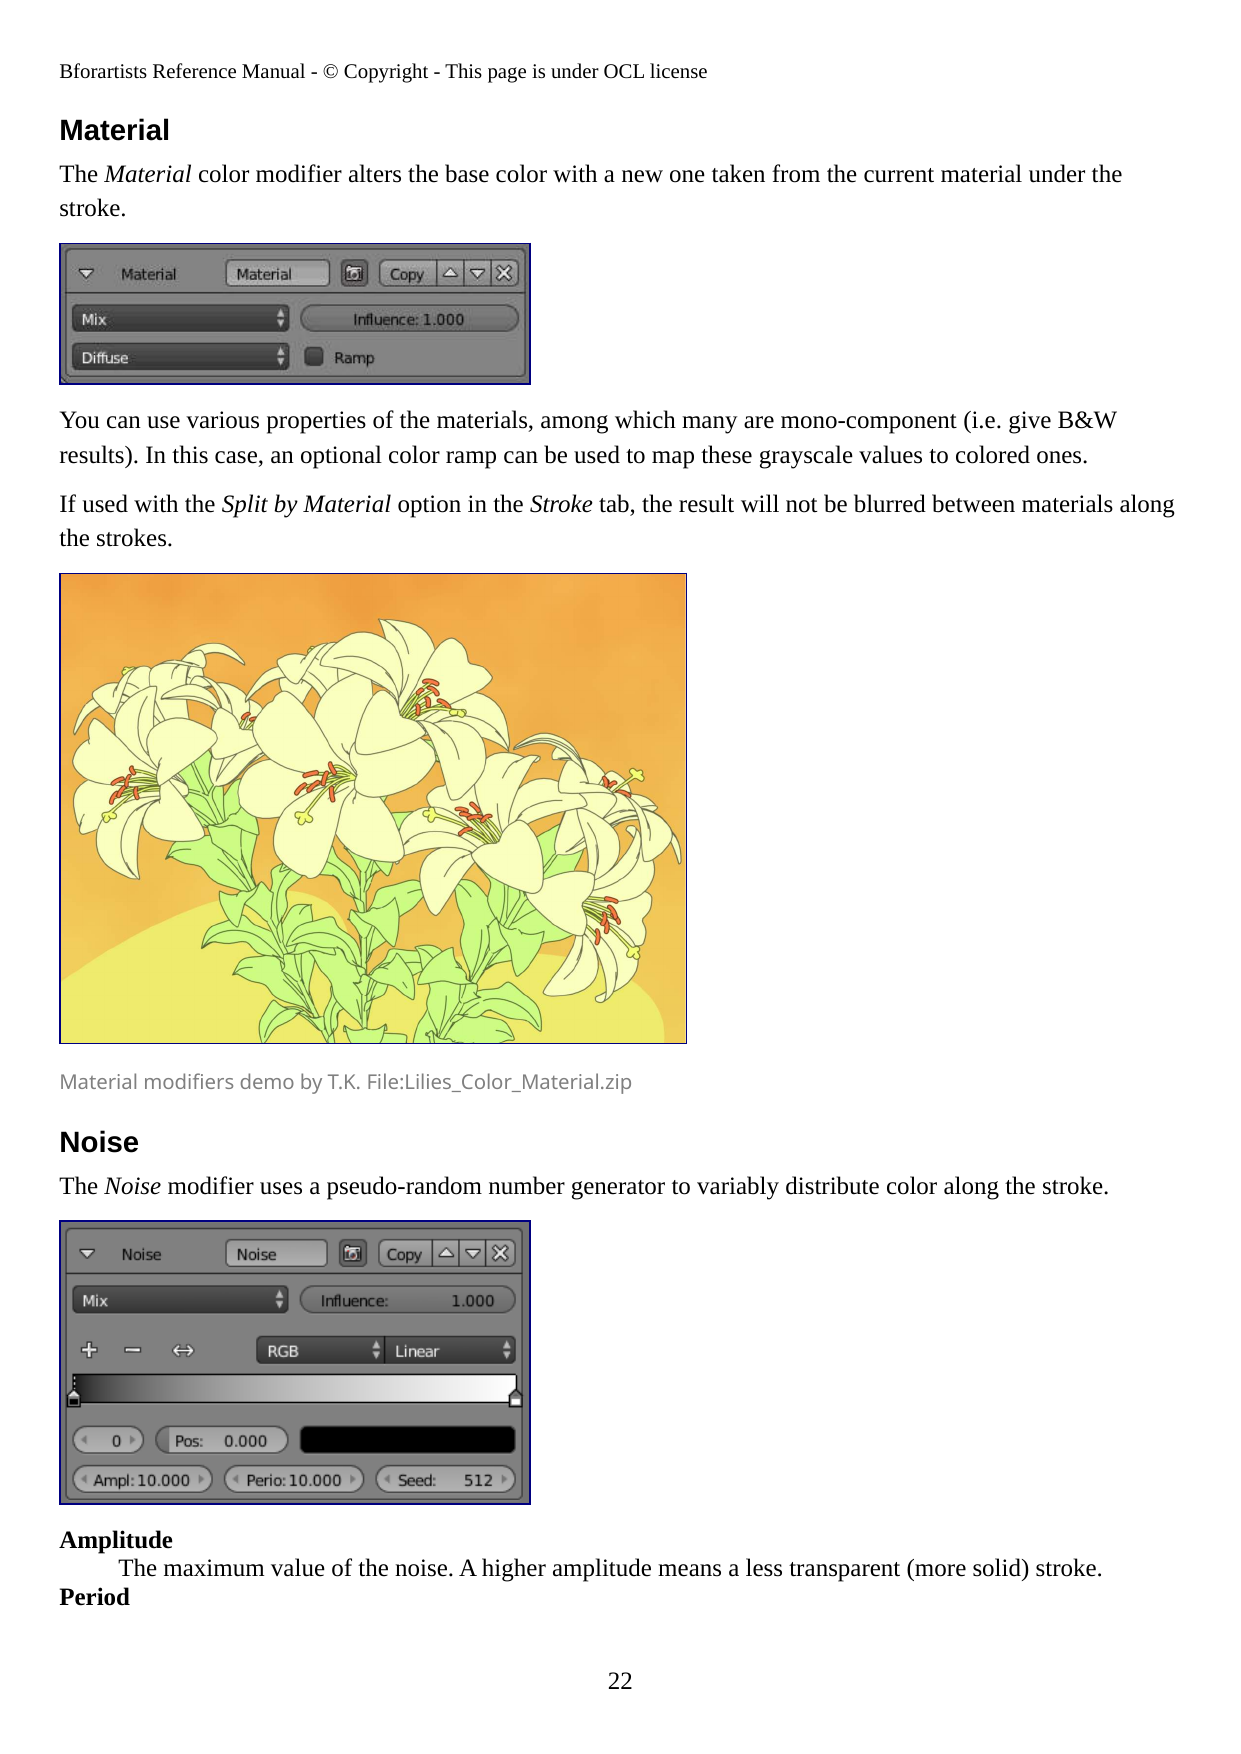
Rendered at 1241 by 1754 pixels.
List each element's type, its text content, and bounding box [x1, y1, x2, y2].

text The Noise modifier uses a pseudo-random number generator to variably distribute color along the stroke. [59, 1171, 1181, 1200]
list The maximum value of the noise. A higher amplitude means a less transparent (more solid) stroke. [118, 1553, 1181, 1582]
picture [61, 574, 686, 1043]
text The Material color modifier alters the base color with a new one taken from the current material under the stroke. [59, 159, 1181, 222]
subtitle Noise [59, 1125, 1181, 1159]
subtitle Amplitude [59, 1525, 1181, 1553]
picture [61, 244, 529, 383]
subtitle Material [59, 113, 1181, 146]
text If used with the Split by Material option in the Stroke tab, the result will not be blurred between materials along the strokes. [59, 489, 1181, 552]
picture [61, 1222, 529, 1503]
text You can use various properties of the materials, among which many are mono-component (i.e. give B&W results). In this case, an optional color ramp can be used to map these grayscale values to colored ones. [59, 405, 1181, 468]
text Material modifiers demo by T.K. File:Lilies_Color_Material.zip [59, 1064, 1181, 1096]
subtitle Period [59, 1582, 1181, 1611]
